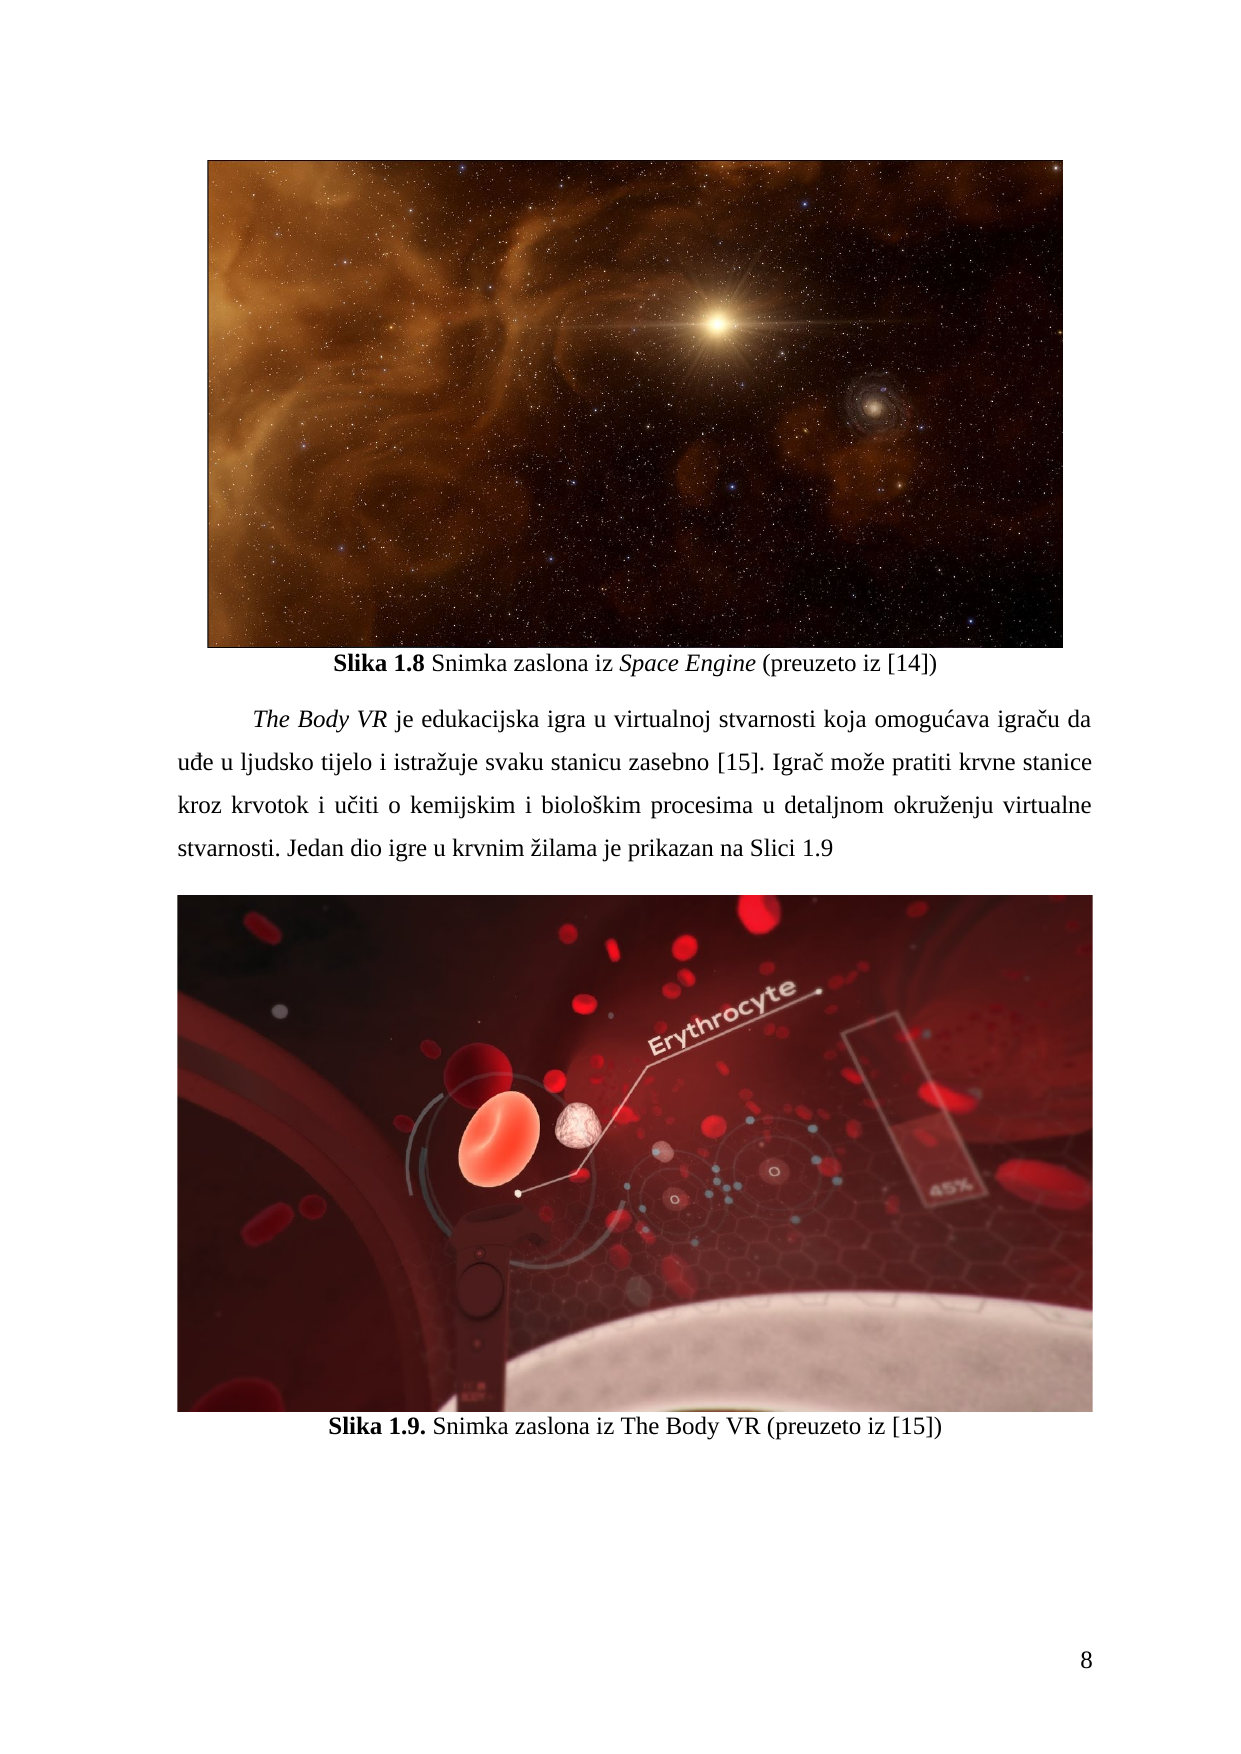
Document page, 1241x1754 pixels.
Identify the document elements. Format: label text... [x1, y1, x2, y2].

picture [207, 160, 1063, 648]
text The Body VR je edukacijska igra u virtualnoj stvarnosti koja omogućava igraču da uđe u ljudsko tijelo i istražuje svaku stanicu zasebno [15]. Igrač može pratiti krvne stanice kroz krvotok i učiti o kemijskim i biološkim procesima u detaljnom okruženju virtualne stvarnosti. Jedan dio igre u krvnim žilama je prikazan na Slici 1.9 [177, 704, 1092, 862]
text Slika 1.9. Snimka zaslona iz The Body VR (preuzeto iz [15]) [177, 1412, 1092, 1439]
text Slika 1.8 Snimka zaslona iz Space Engine (preuzeto iz [14]) [207, 648, 1063, 677]
picture [177, 895, 1093, 1412]
